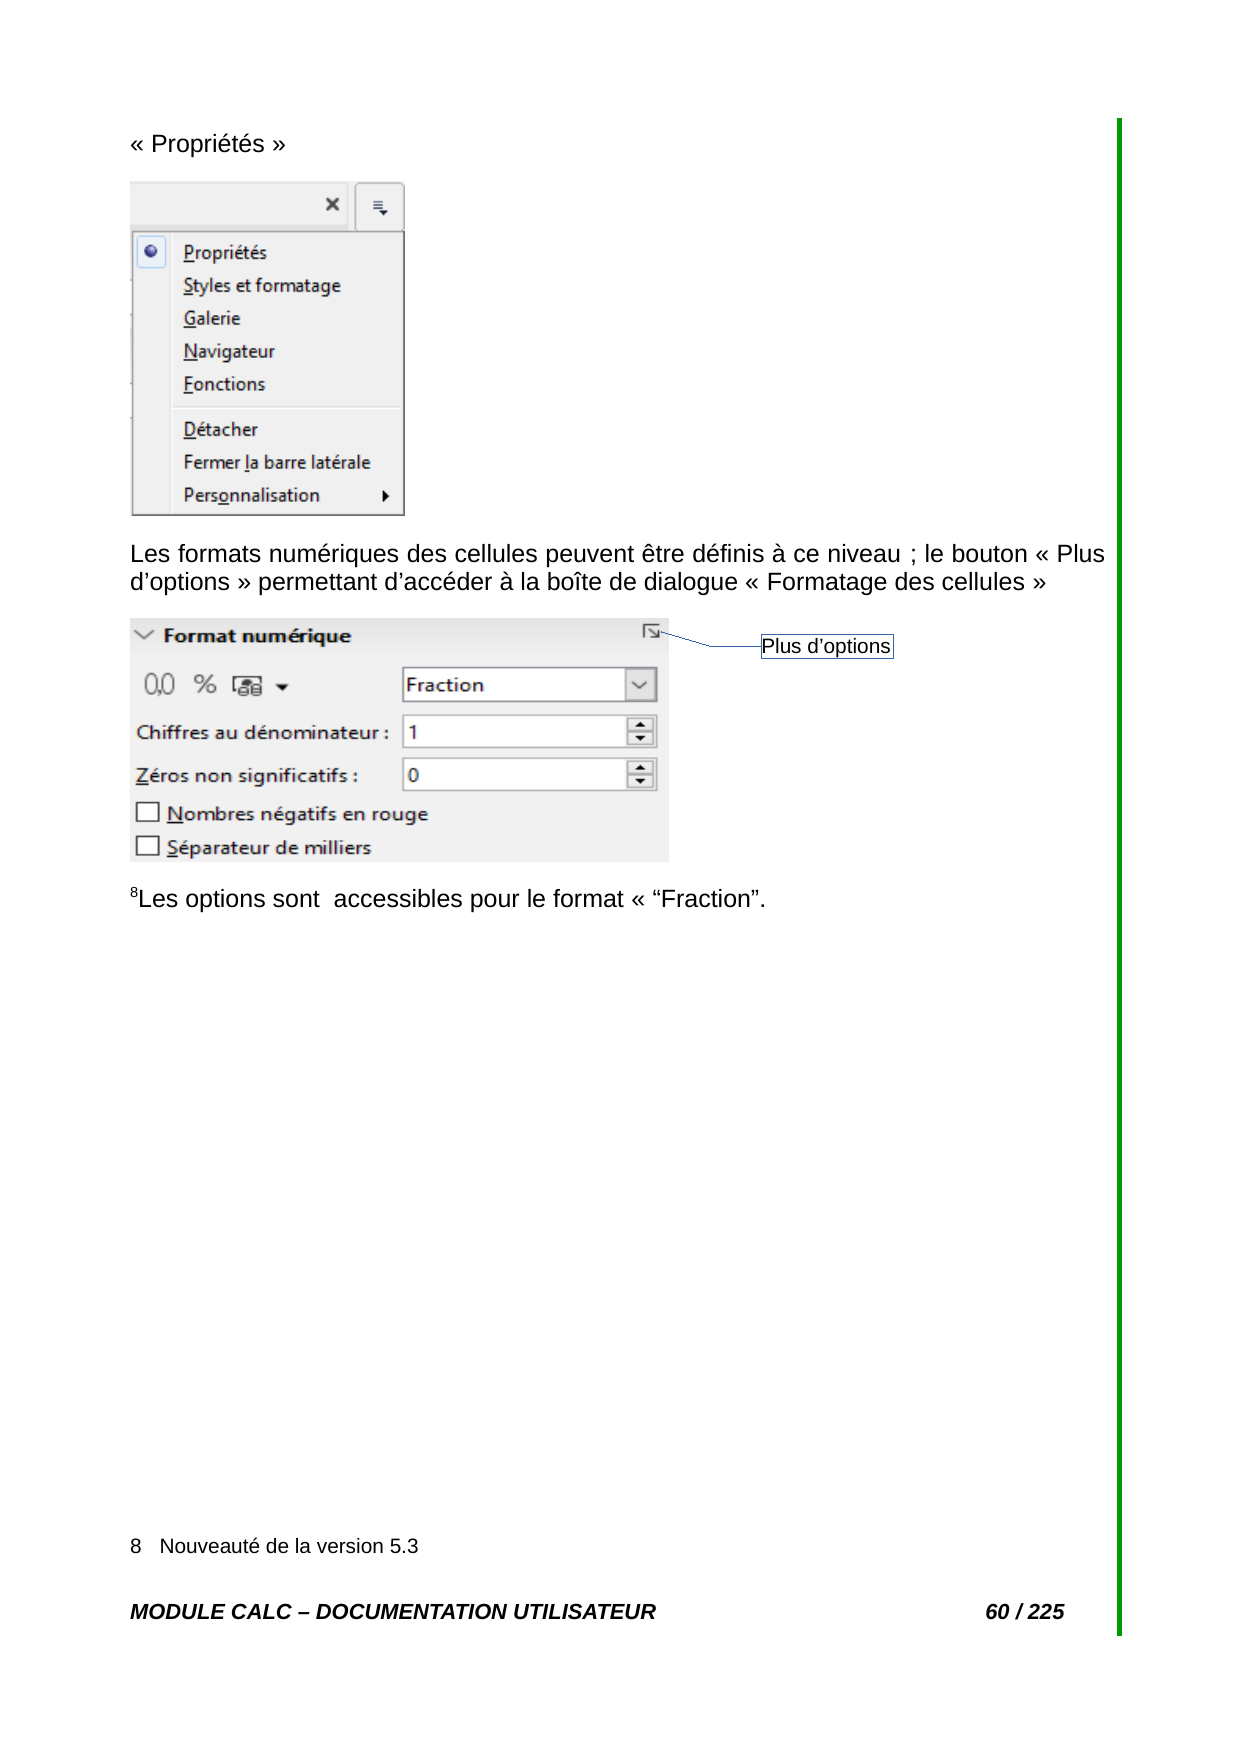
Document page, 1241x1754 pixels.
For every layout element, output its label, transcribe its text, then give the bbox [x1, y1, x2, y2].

picture [129, 181, 405, 516]
text Les formats numériques des cellules peuvent être définis à ce niveau ; le bouton « Plus d’options » permettant d’accéder à la boîte de dialogue « Formatage des cellules » [130, 539, 1105, 595]
text « Propriétés » [130, 130, 1105, 158]
text Les options sont accessibles pour le format « “Fraction”. [130, 885, 1105, 913]
picture [129, 618, 669, 862]
text Nouveauté de la version 5.3 [130, 1534, 1105, 1558]
